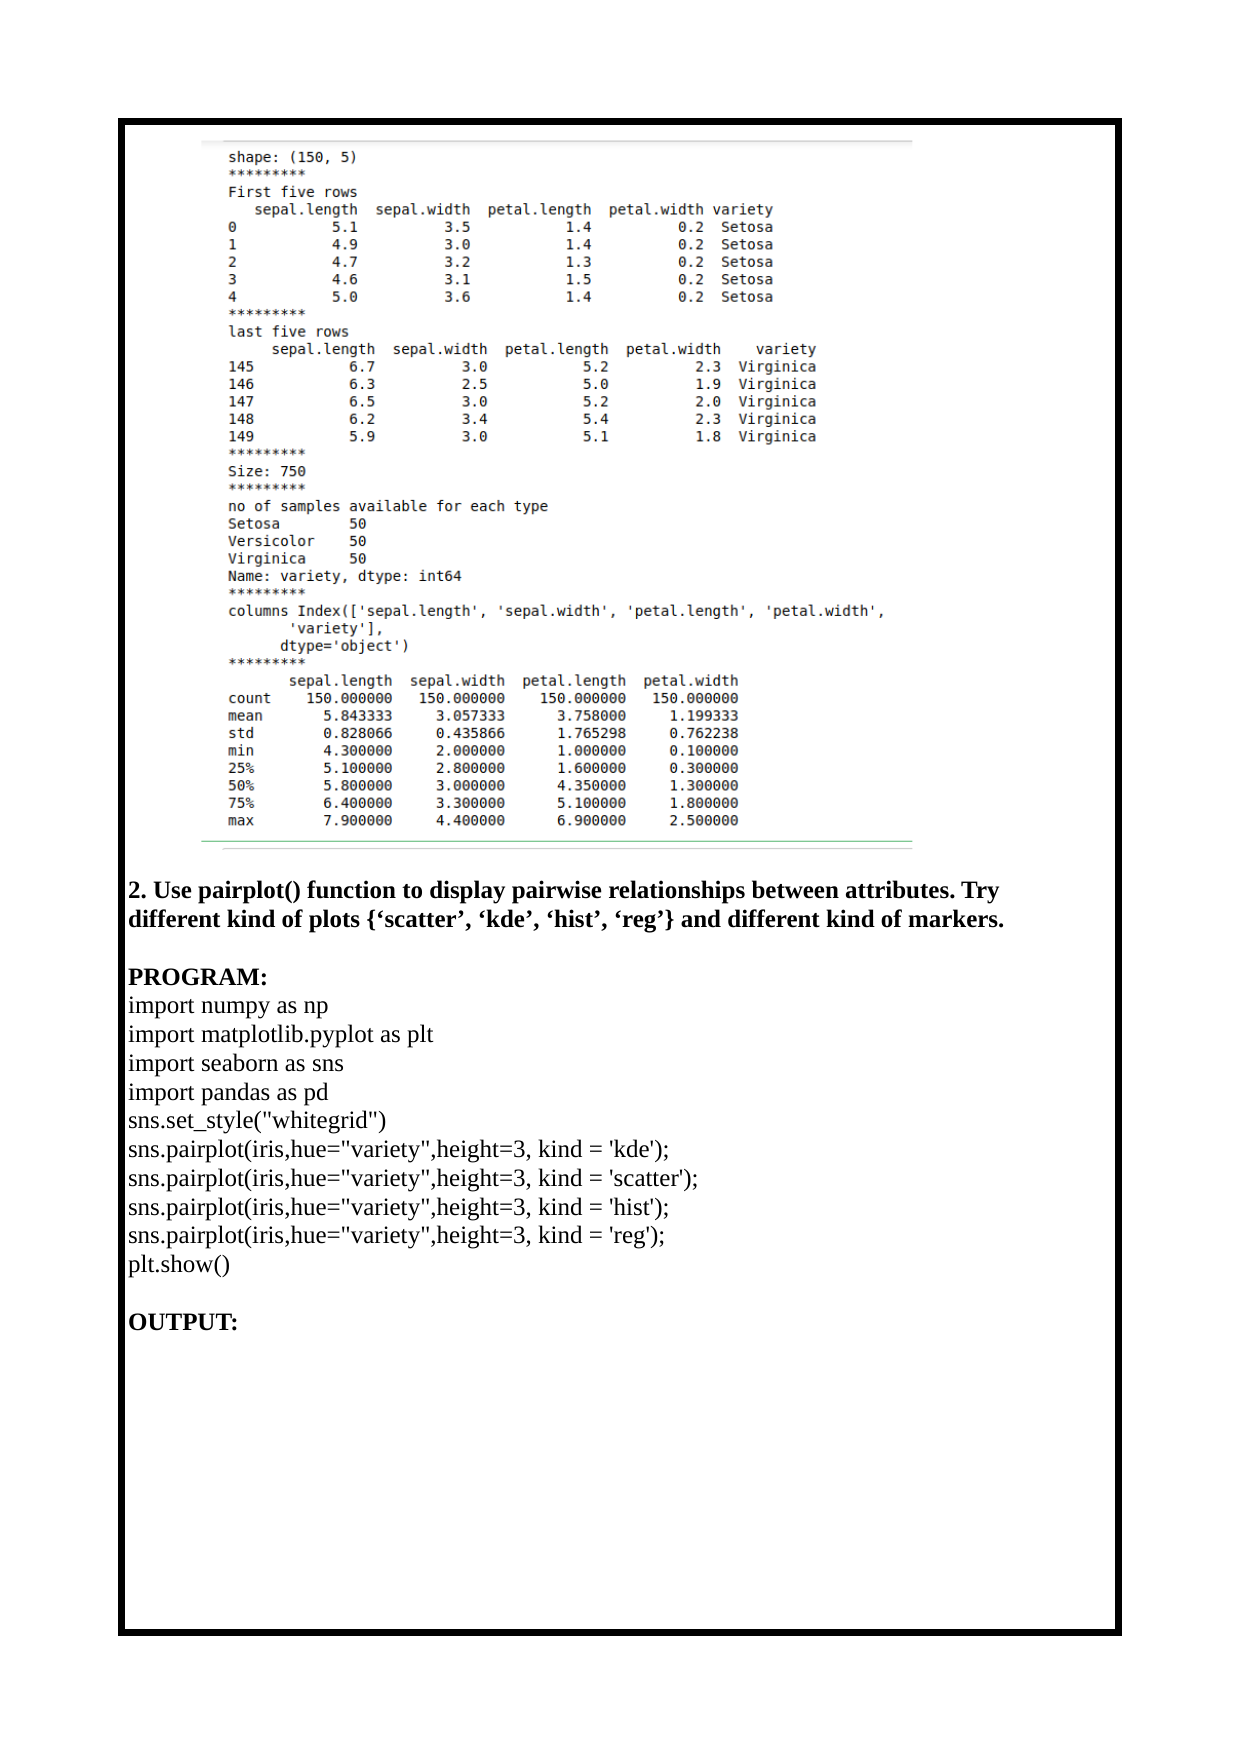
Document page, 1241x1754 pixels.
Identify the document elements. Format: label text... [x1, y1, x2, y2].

picture [201, 137, 879, 850]
text plt.show() [128, 1249, 1112, 1278]
text 2. Use pairplot() function to display pairwise relationships between attributes. Try [128, 875, 1112, 904]
text PROGRAM: [128, 962, 1112, 990]
text import matplotlib.pyplot as plt [128, 1019, 1112, 1048]
text OUTPUT: [128, 1307, 1112, 1335]
text sns.pairplot(iris,hue="variety",height=3, kind = 'hist'); [128, 1192, 1112, 1220]
text import pandas as pd [128, 1077, 1112, 1105]
text sns.pairplot(iris,hue="variety",height=3, kind = 'scatter'); [128, 1163, 1112, 1192]
text sns.pairplot(iris,hue="variety",height=3, kind = 'reg'); [128, 1220, 1112, 1249]
text sns.set_style("whitegrid") [128, 1105, 1112, 1134]
text different kind of plots {‘scatter’, ‘kde’, ‘hist’, ‘reg’} and different kind of markers. [128, 904, 1112, 933]
text import numpy as np [128, 990, 1112, 1019]
text import seaborn as sns [128, 1048, 1112, 1077]
text sns.pairplot(iris,hue="variety",height=3, kind = 'kde'); [128, 1134, 1112, 1163]
